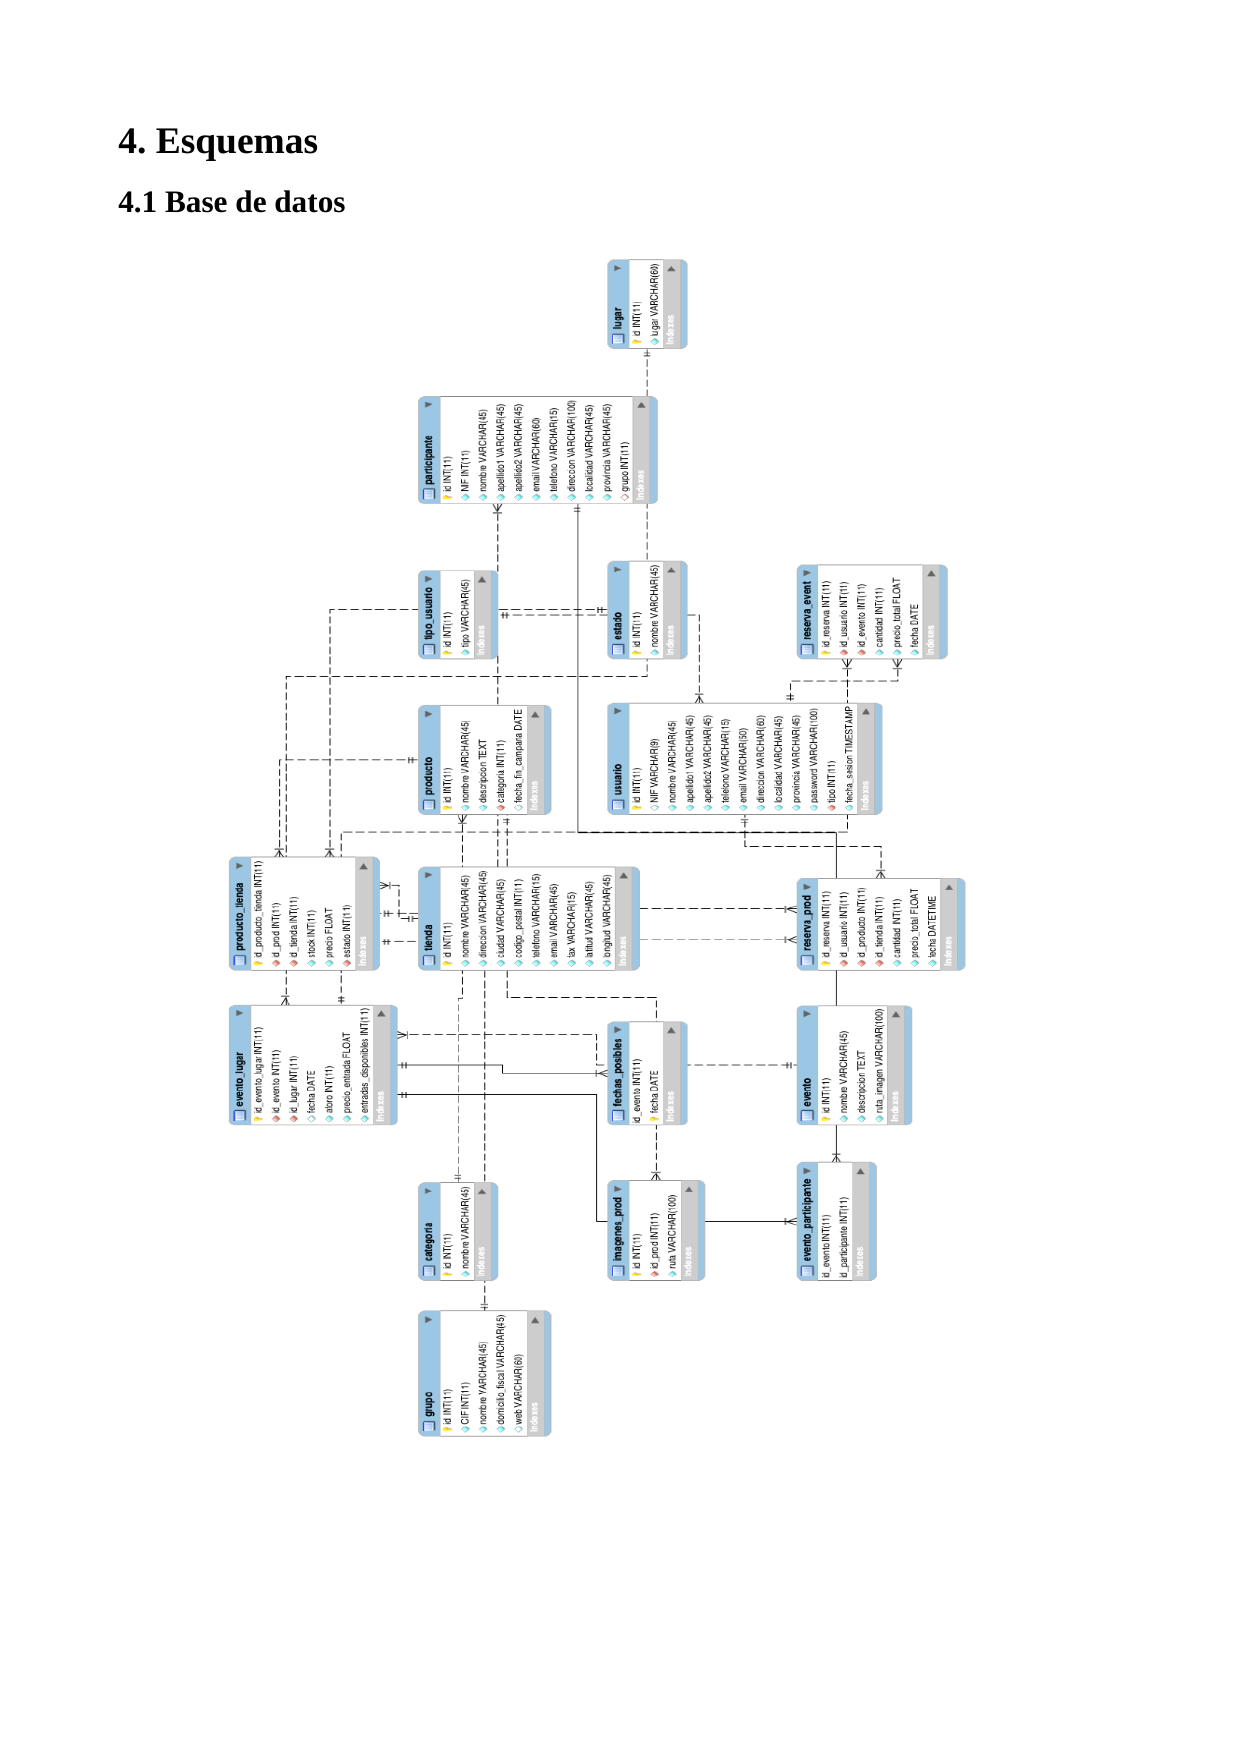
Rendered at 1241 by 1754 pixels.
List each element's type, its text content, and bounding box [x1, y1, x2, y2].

picture [220, 254, 972, 1442]
text 4.1 Base de datos [118, 183, 1122, 219]
text 4. Esquemas [118, 118, 1122, 161]
